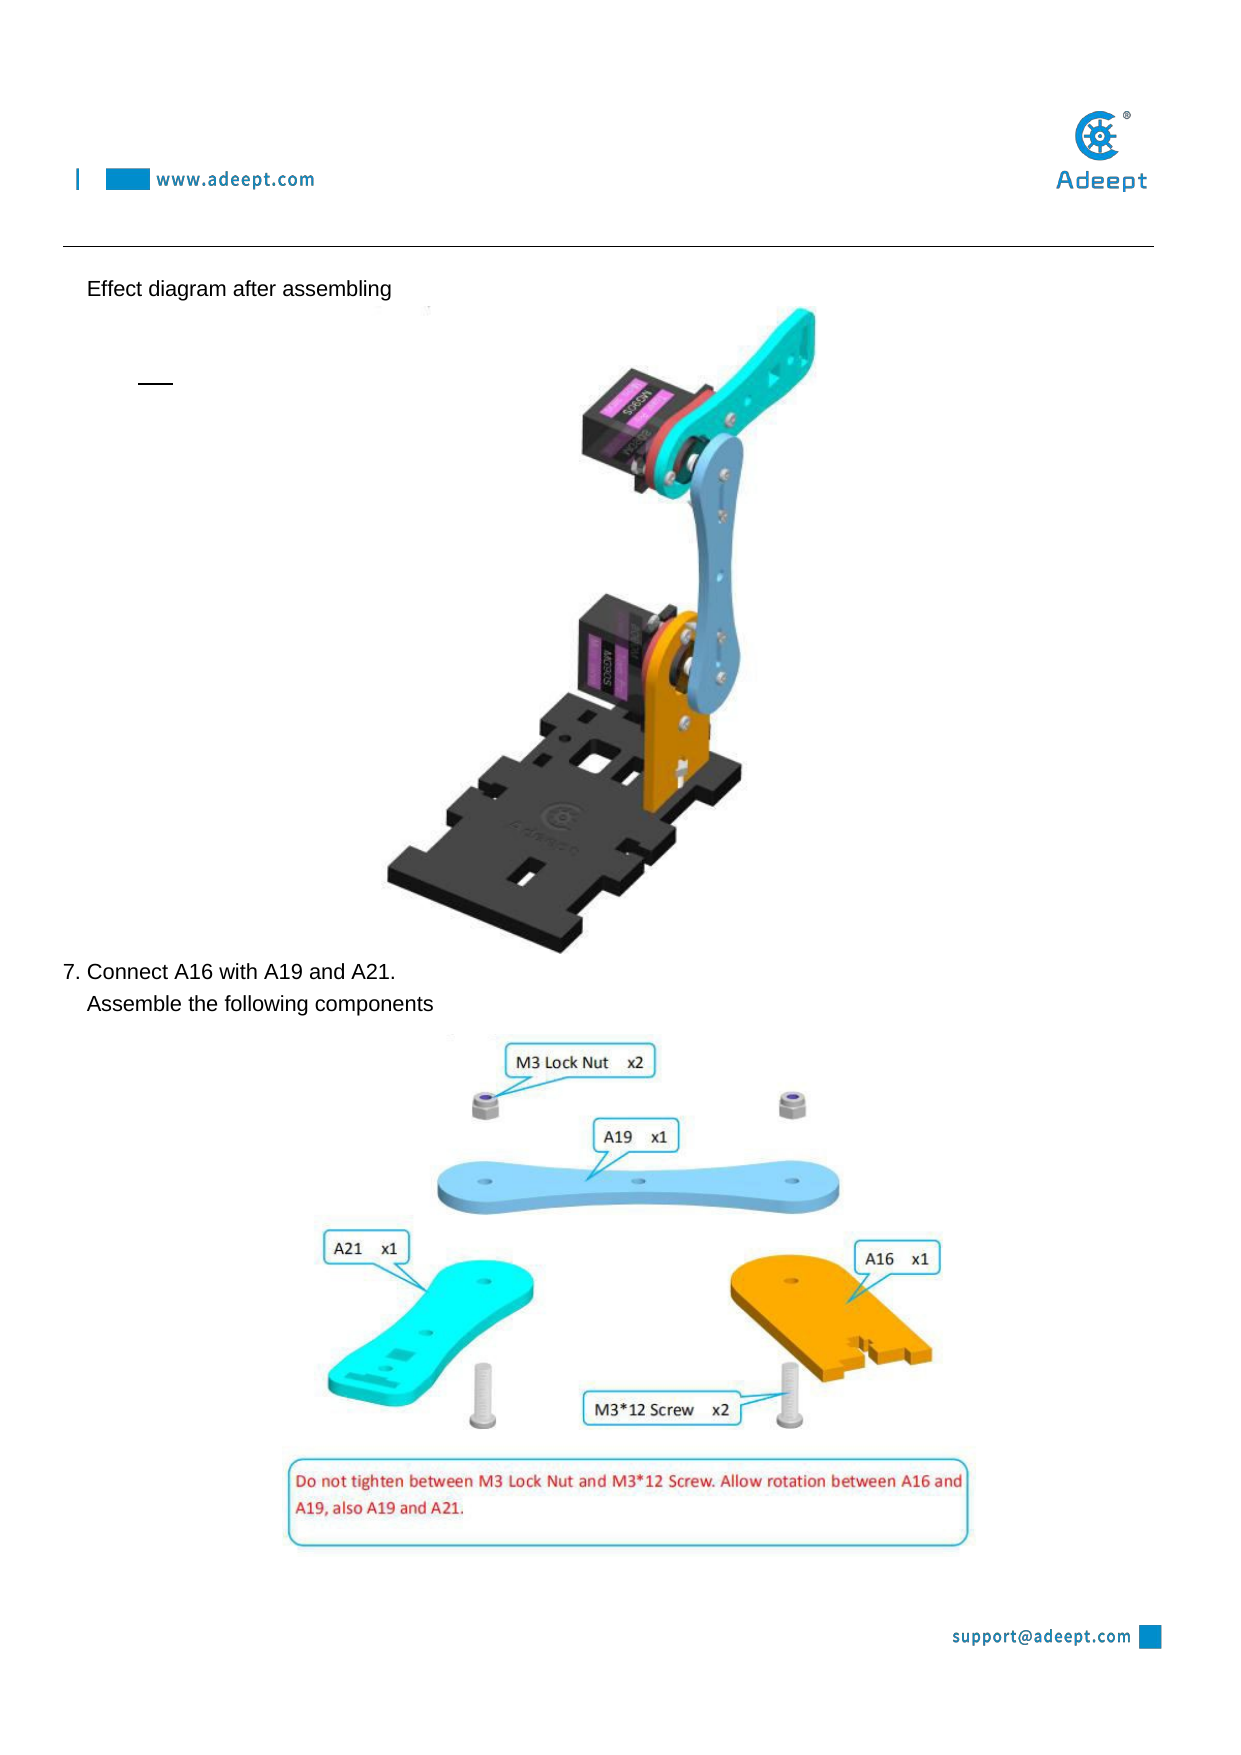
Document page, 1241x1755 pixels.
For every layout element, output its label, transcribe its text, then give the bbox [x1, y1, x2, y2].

list Connect A16 with A19 and A21. Assemble the following components [63, 958, 436, 1016]
picture [1056, 111, 1147, 192]
text Effect diagram after assembling [87, 276, 1178, 301]
picture [75, 167, 343, 191]
picture [282, 1034, 979, 1557]
picture [322, 306, 940, 954]
picture [947, 1625, 1139, 1649]
